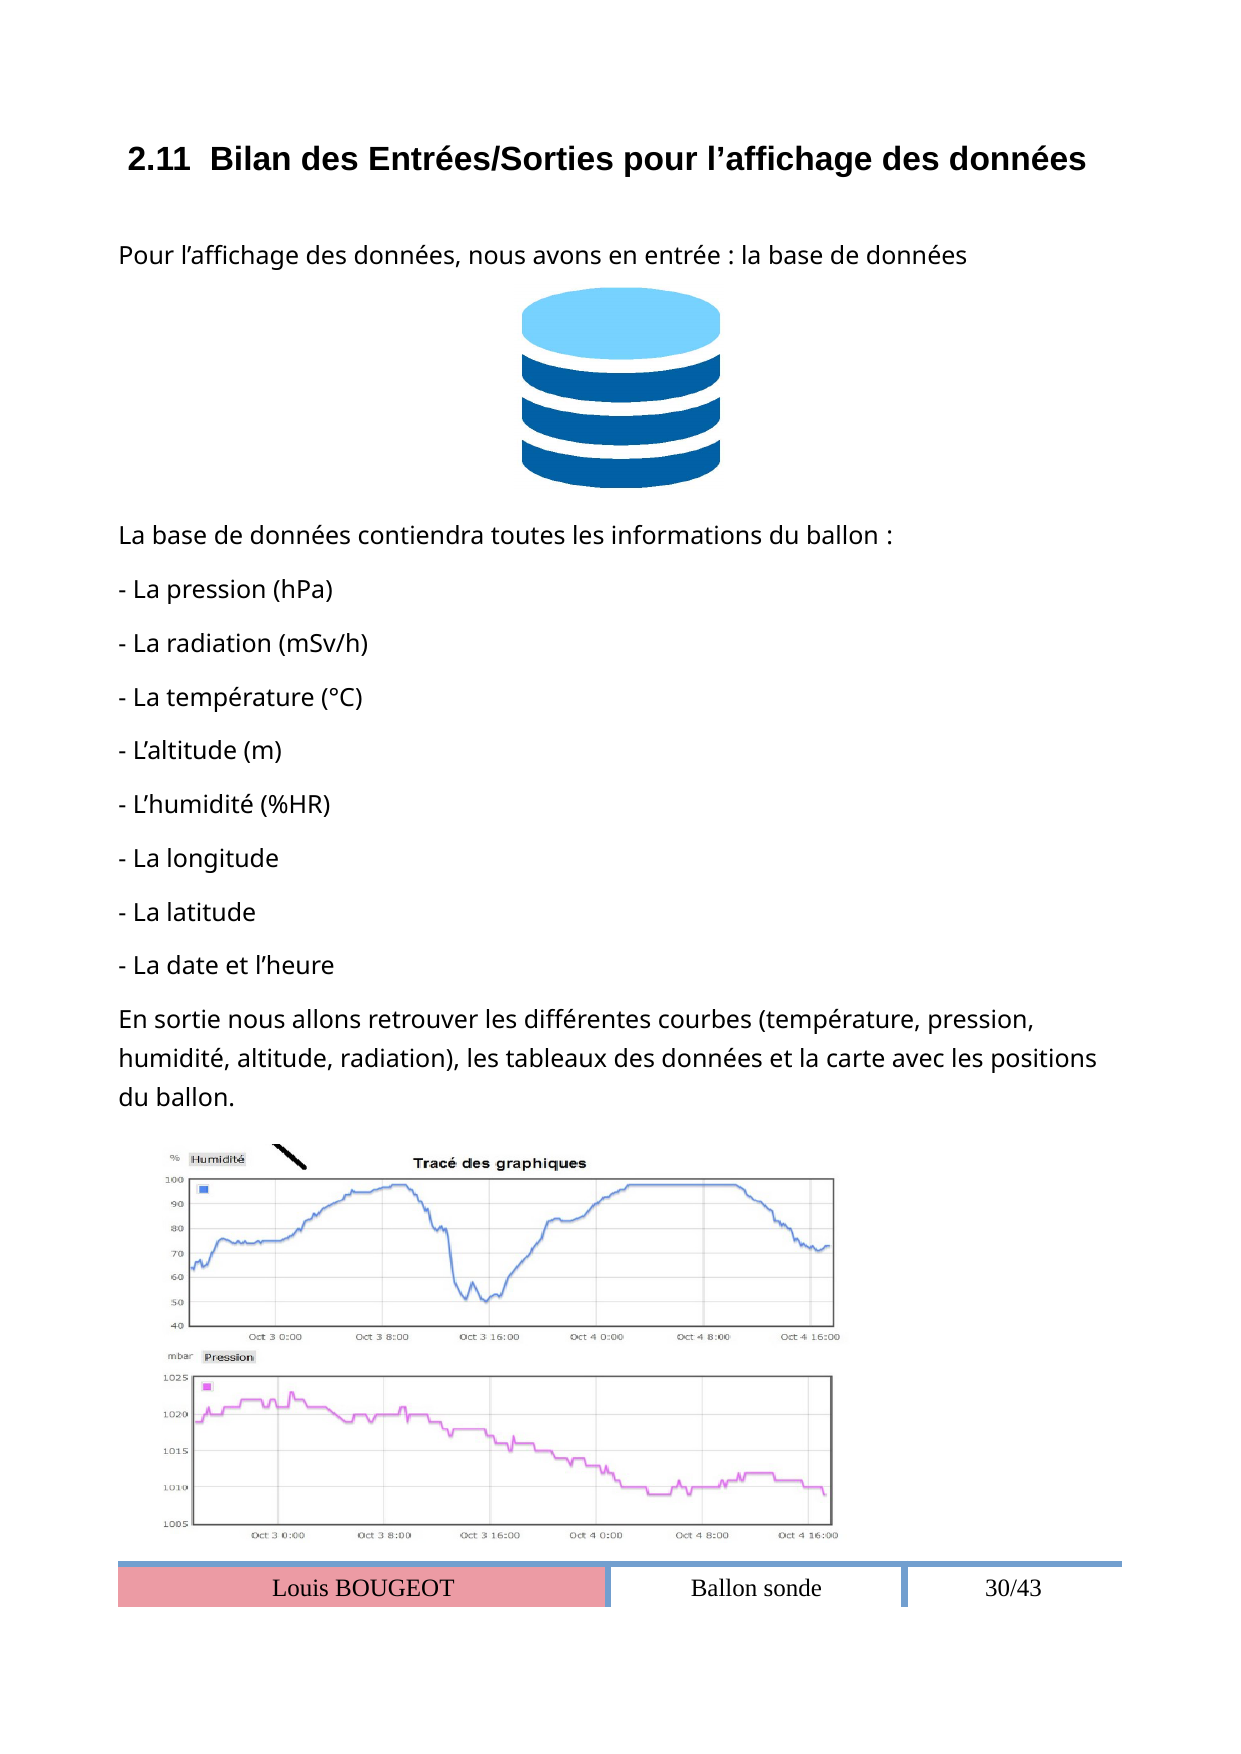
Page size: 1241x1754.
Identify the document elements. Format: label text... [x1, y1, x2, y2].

text - La longitude [118, 840, 1122, 874]
text - L’humidité (%HR) [118, 787, 1122, 821]
text - La pression (hPa) [118, 572, 1122, 606]
text - La température (°C) [118, 679, 1122, 713]
text La base de données contiendra toutes les informations du ballon : [118, 518, 1122, 552]
subtitle Bilan des Entrées/Sorties pour l’affichage des données [118, 139, 1122, 178]
text - La date et l’heure [118, 948, 1122, 982]
text En sortie nous allons retrouver les différentes courbes (température, pression, humidité, altitude, radiation), les tableaux des données et la carte avec les positions du ballon. [118, 1002, 1122, 1114]
text - La radiation (mSv/h) [118, 625, 1122, 659]
text - L’altitude (m) [118, 733, 1122, 767]
picture [162, 1144, 862, 1543]
text Pour l’affichage des données, nous avons en entrée : la base de données [118, 238, 1122, 272]
text - La latitude [118, 894, 1122, 928]
picture [665, 284, 725, 490]
